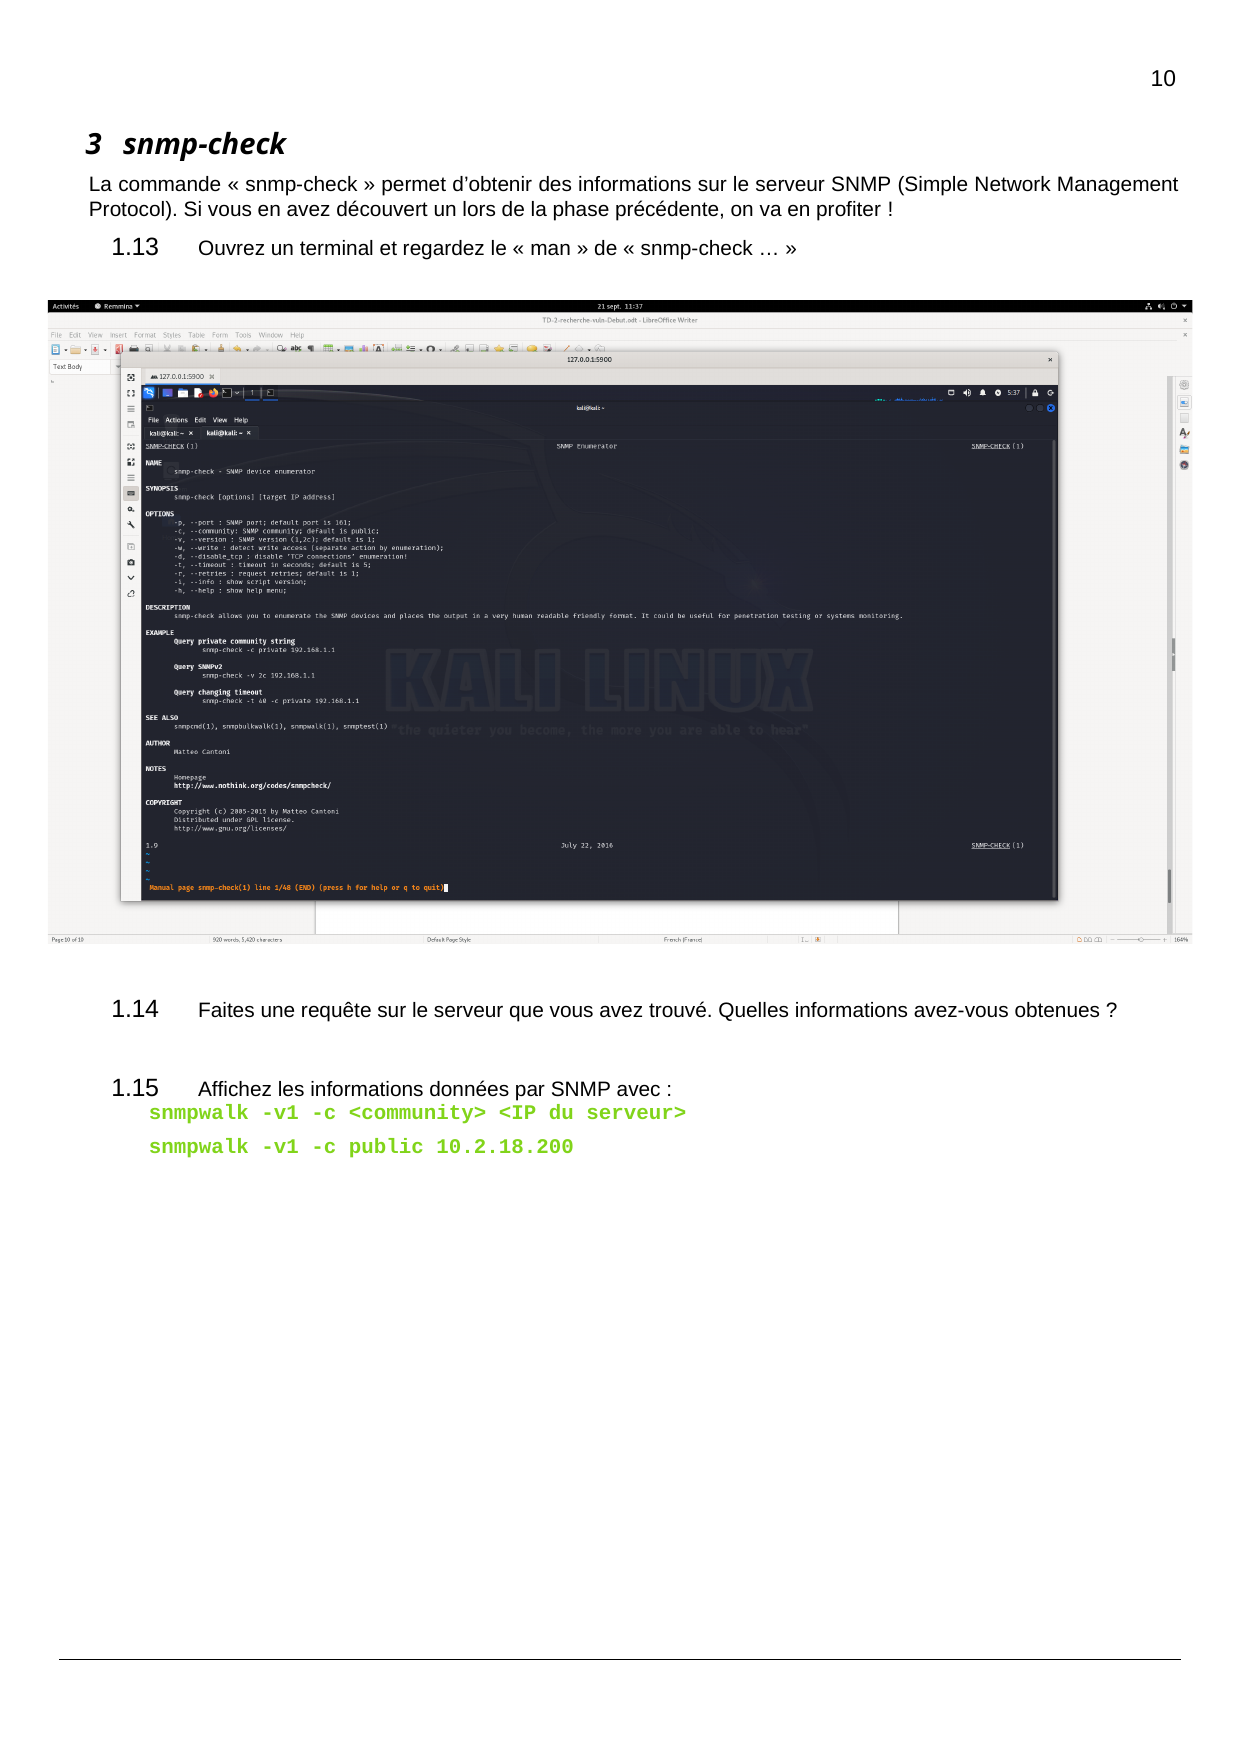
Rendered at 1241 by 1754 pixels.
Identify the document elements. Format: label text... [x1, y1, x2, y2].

list Ouvrez un terminal et regardez le « man » de « snmp-check … » [111, 232, 1192, 261]
list Faites une requête sur le serveur que vous avez trouvé. Quelles informations avez-vous obtenues ? [111, 994, 1192, 1023]
picture [47, 300, 1193, 944]
text La commande « snmp-check » permet d’obtenir des informations sur le serveur SNMP (Simple Network Management Protocol). Si vous en avez découvert un lors de la phase précédente, on va en profiter ! [89, 172, 1180, 221]
list snmpwalk -v1 -c public 10.2.18.200 [111, 1136, 1192, 1160]
list Affichez les informations données par SNMP avec : snmpwalk -v1 -c <community> <IP du serveur> [111, 1073, 1192, 1125]
subtitle snmp-check [85, 123, 1192, 163]
